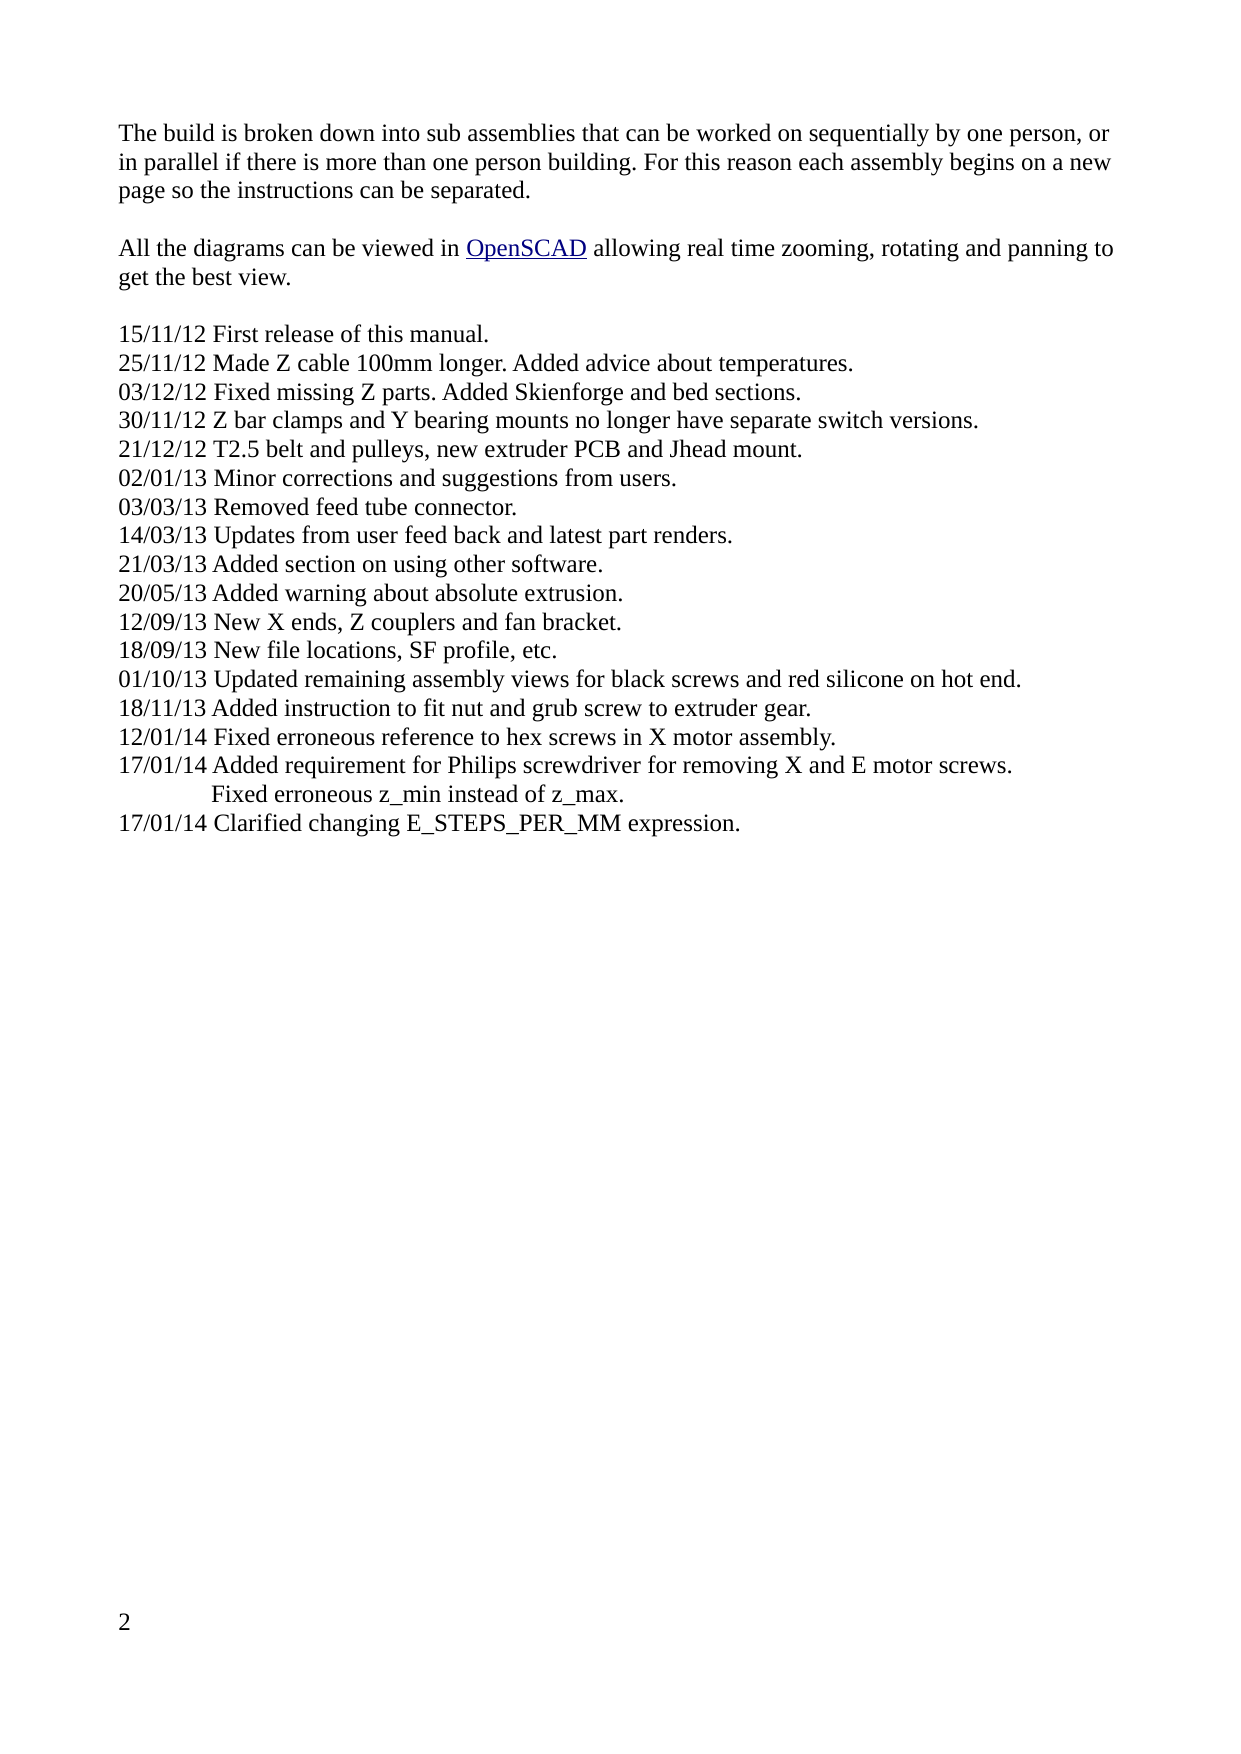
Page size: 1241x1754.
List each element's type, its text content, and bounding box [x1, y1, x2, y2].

text 17/01/14 Added requirement for Philips screwdriver for removing X and E motor screws. [118, 751, 1122, 779]
text All the diagrams can be viewed in OpenSCAD allowing real time zooming, rotating and panning to get the best view. [118, 233, 1122, 291]
text 02/01/13 Minor corrections and suggestions from users. [118, 463, 1122, 492]
text 21/12/12 T2.5 belt and pulleys, new extruder PCB and Jhead mount. [118, 434, 1122, 463]
text 17/01/14 Clarified changing E_STEPS_PER_MM expression. [118, 808, 1122, 837]
text 03/03/13 Removed feed tube connector. [118, 492, 1122, 521]
text The build is broken down into sub assemblies that can be worked on sequentially by one person, or in parallel if there is more than one person building. For this reason each assembly begins on a new page so the instructions can be separated. [118, 118, 1122, 204]
text 12/01/14 Fixed erroneous reference to hex screws in X motor assembly. [118, 722, 1122, 751]
text 21/03/13 Added section on using other software. [118, 549, 1122, 578]
text 30/11/12 Z bar clamps and Y bearing mounts no longer have separate switch versions. [118, 406, 1122, 434]
text 12/09/13 New X ends, Z couplers and fan bracket. [118, 607, 1122, 636]
text 15/11/12 First release of this manual. [118, 319, 1122, 348]
text 03/12/12 Fixed missing Z parts. Added Skienforge and bed sections. [118, 377, 1122, 406]
text Fixed erroneous z_min instead of z_max. [118, 779, 1122, 808]
text 20/05/13 Added warning about absolute extrusion. [118, 578, 1122, 607]
text 18/11/13 Added instruction to fit nut and grub screw to extruder gear. [118, 693, 1122, 722]
text 18/09/13 New file locations, SF profile, etc. [118, 636, 1122, 664]
text 01/10/13 Updated remaining assembly views for black screws and red silicone on hot end. [118, 664, 1122, 693]
text 14/03/13 Updates from user feed back and latest part renders. [118, 521, 1122, 549]
text 25/11/12 Made Z cable 100mm longer. Added advice about temperatures. [118, 348, 1122, 377]
